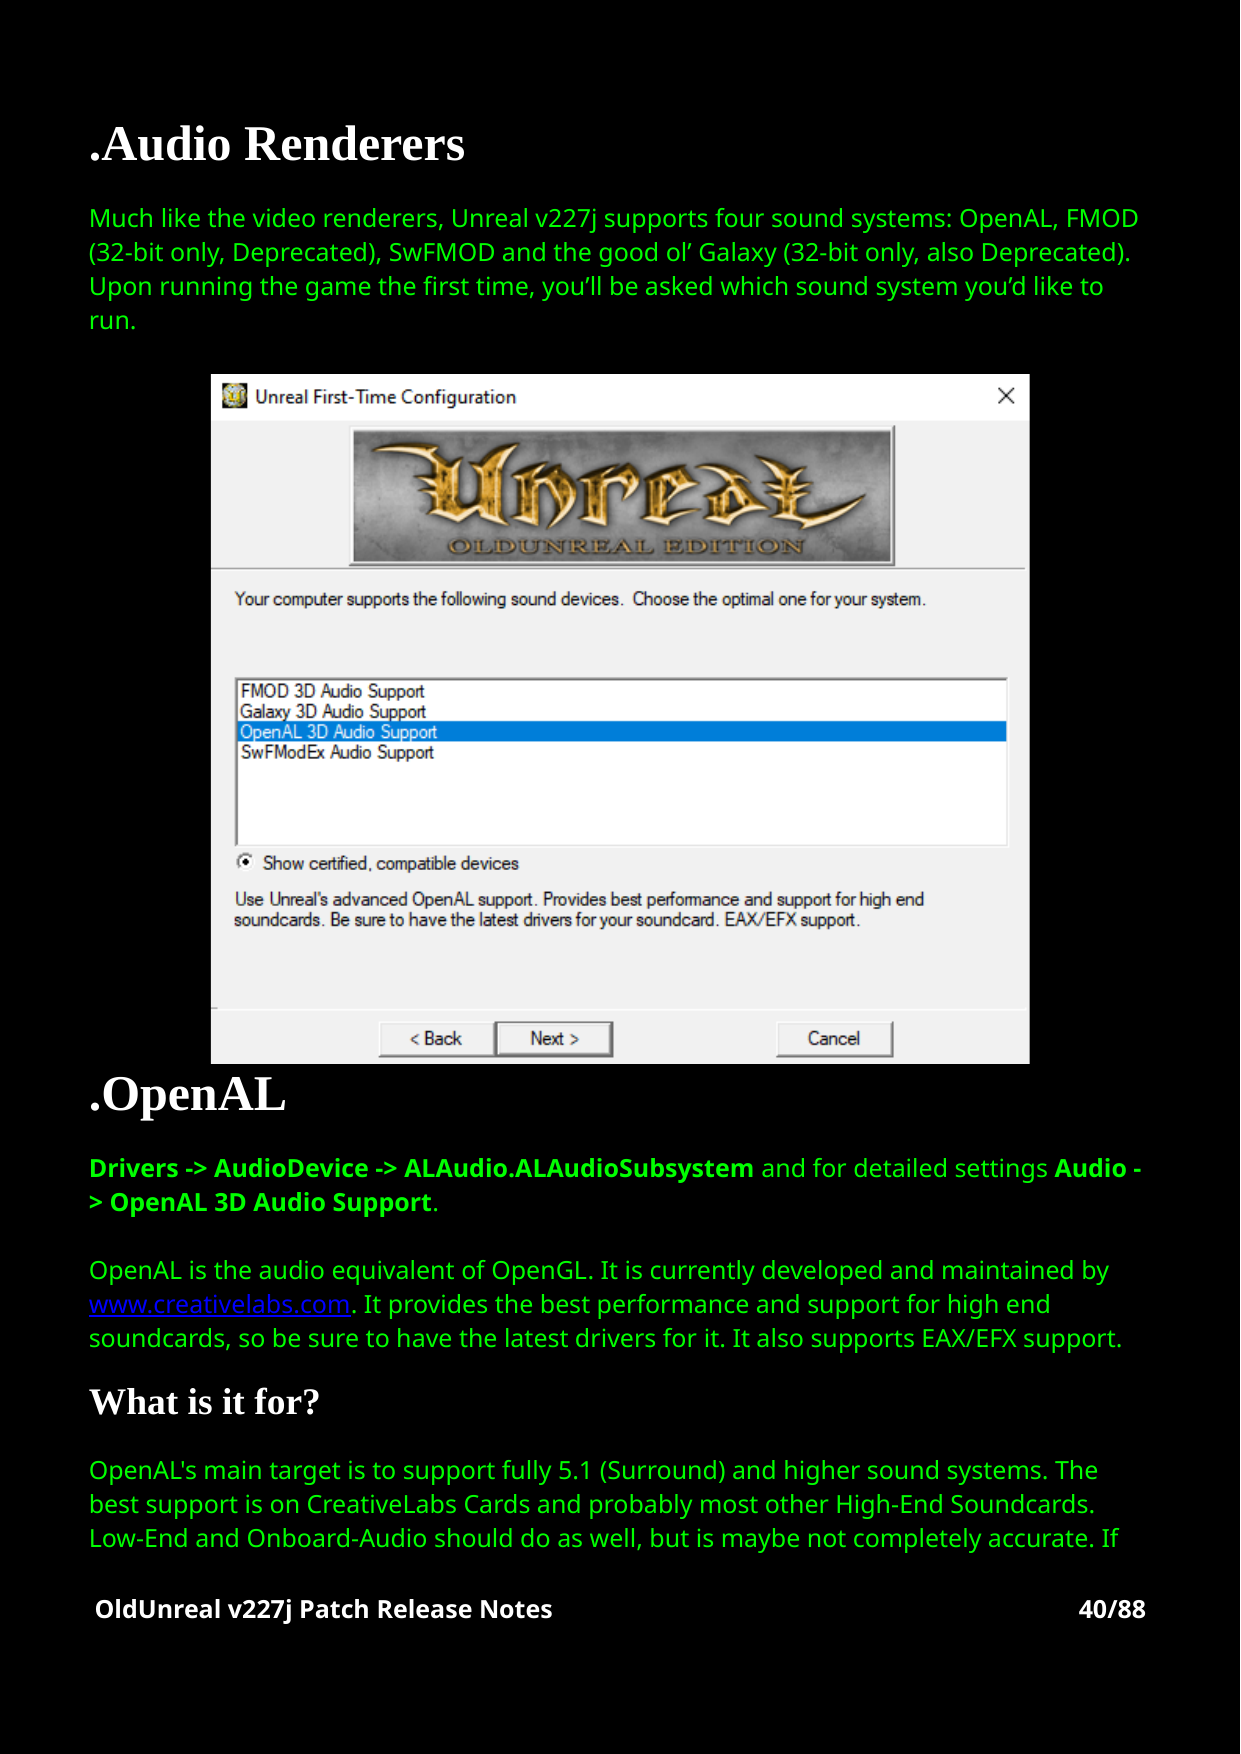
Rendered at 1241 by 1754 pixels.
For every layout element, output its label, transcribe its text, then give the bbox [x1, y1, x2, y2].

text OpenAL's main target is to support fully 5.1 (Surround) and higher sound systems. The best support is on CreativeLabs Cards and probably most other High-End Soundcards. Low-End and Onboard-Audio should do as well, but is maybe not completely accurate. If [88, 1452, 1152, 1554]
text Much like the video renderers, Unreal v227j supports four sound systems: OpenAL, FMOD (32-bit only, Deprecated), SwFMOD and the good ol’ Galaxy (32-bit only, also Deprecated). Upon running the game the first time, you’ll be asked which sound system you’d like to run. [88, 201, 1152, 337]
subtitle Audio Renderers [88, 113, 1152, 171]
picture [210, 374, 1030, 1064]
text OpenAL is the audio equivalent of OpenGL. It is currently developed and maintained by www.creativelabs.com. It provides the best performance and support for high end soundcards, so be sure to have the latest drivers for it. It also supports EAX/EFX support. [88, 1252, 1152, 1355]
subtitle What is it for? [88, 1380, 1152, 1423]
subtitle OpenAL [88, 396, 1152, 1121]
text Drivers -> AudioDevice -> ALAudio.ALAudioSubsystem and for detailed settings Audio -> OpenAL 3D Audio Support. [88, 1150, 1152, 1218]
